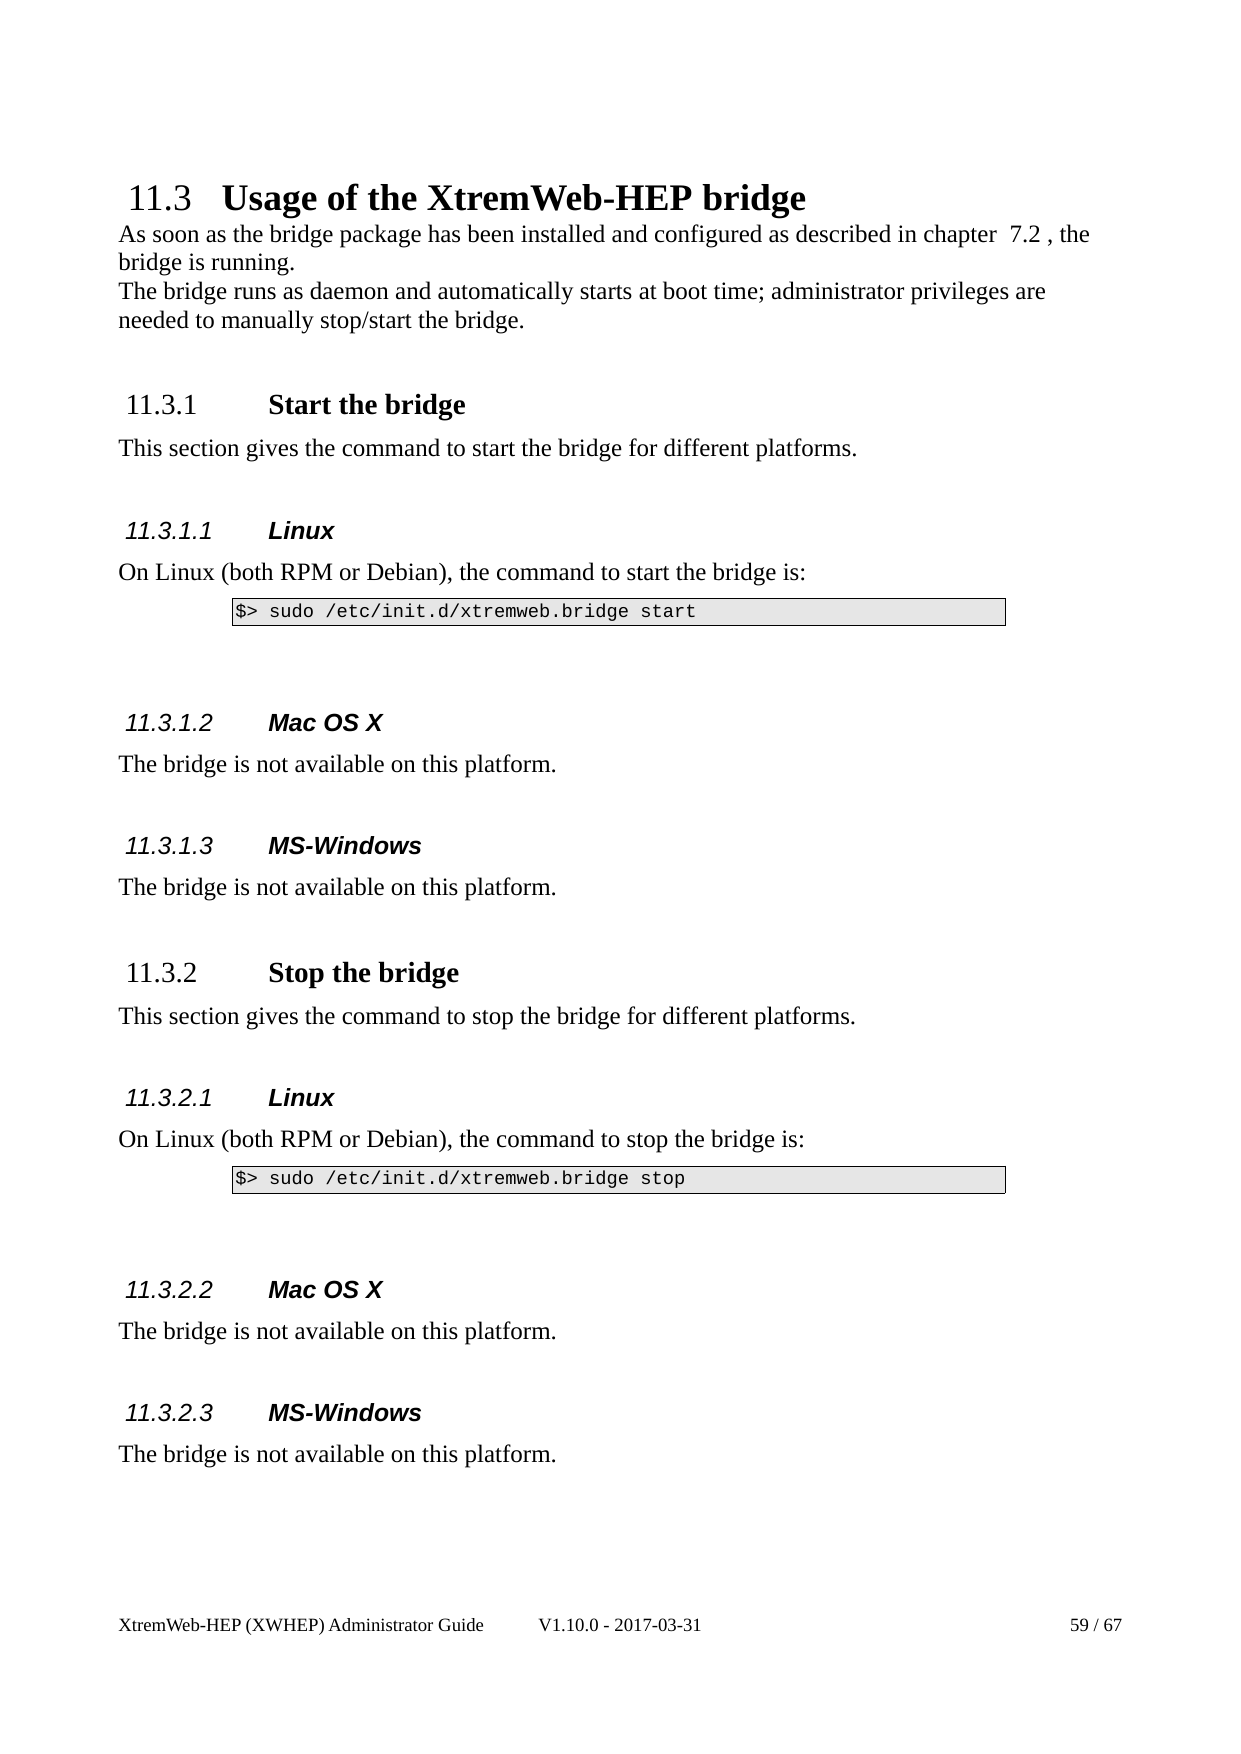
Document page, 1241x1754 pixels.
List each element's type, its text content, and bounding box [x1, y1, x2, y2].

subtitle Linux [118, 516, 1122, 544]
text $> sudo /etc/init.d/xtremweb.bridge start [233, 599, 1005, 625]
subtitle Usage of the XtremWeb-HEP bridge [118, 176, 1122, 219]
text The bridge is not available on this platform. [118, 1316, 1122, 1345]
text The bridge runs as daemon and automatically starts at boot time; administrator privileges are needed to manually stop/start the bridge. [118, 276, 1122, 334]
text This section gives the command to stop the bridge for different platforms. [118, 1001, 1122, 1029]
subtitle Mac OS X [118, 1275, 1122, 1303]
subtitle MS-Windows [118, 1398, 1122, 1427]
text The bridge is not available on this platform. [118, 872, 1122, 901]
subtitle Stop the bridge [118, 955, 1122, 988]
text $> sudo /etc/init.d/xtremweb.bridge stop [233, 1167, 1005, 1193]
text The bridge is not available on this platform. [118, 749, 1122, 777]
text As soon as the bridge package has been installed and configured as described in chapter 7.2, the bridge is running. [118, 219, 1122, 276]
subtitle Linux [118, 1083, 1122, 1112]
text This section gives the command to start the bridge for different platforms. [118, 433, 1122, 462]
text On Linux (both RPM or Debian), the command to stop the bridge is: [118, 1124, 1122, 1153]
subtitle MS-Windows [118, 831, 1122, 860]
subtitle Start the bridge [118, 387, 1122, 421]
text The bridge is not available on this platform. [118, 1439, 1122, 1468]
subtitle Mac OS X [118, 708, 1122, 736]
text On Linux (both RPM or Debian), the command to start the bridge is: [118, 557, 1122, 586]
